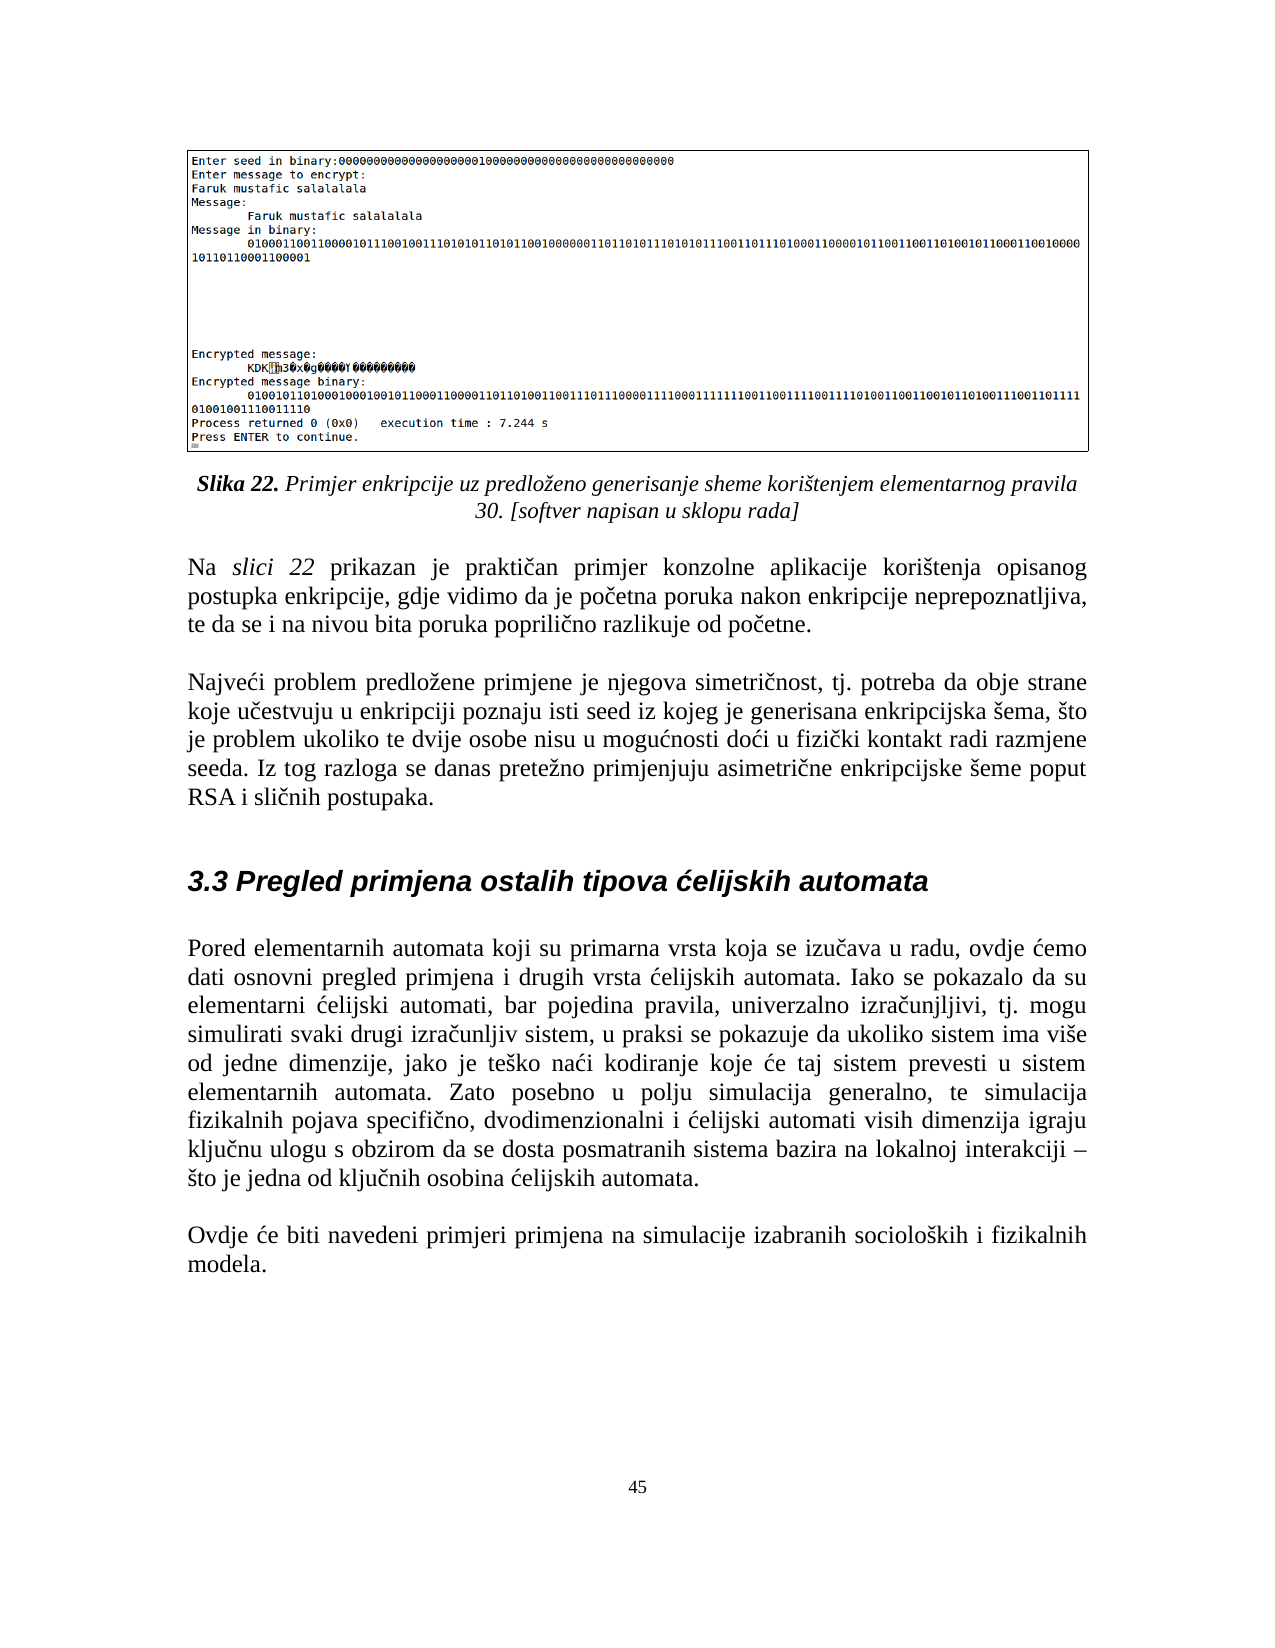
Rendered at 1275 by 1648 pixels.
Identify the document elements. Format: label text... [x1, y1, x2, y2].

text Na slici 22 prikazan je praktičan primjer konzolne aplikacije korištenja opisanog postupka enkripcije, gdje vidimo da je početna poruka nakon enkripcije neprepoznatljiva, te da se i na nivou bita poruka poprilično razlikuje od početne. [187, 552, 1088, 638]
text Ovdje će biti navedeni primjeri primjena na simulacije izabranih socioloških i fizikalnih modela. [187, 1221, 1088, 1278]
picture [190, 153, 1085, 448]
text Slika 22. Primjer enkripcije uz predloženo generisanje sheme korištenjem elementarnog pravila 30. [softver napisan u sklopu rada] [189, 471, 1089, 523]
text Pored elementarnih automata koji su primarna vrsta koja se izučava u radu, ovdje ćemo dati osnovni pregled primjena i drugih vrsta ćelijskih automata. Iako se pokazalo da su elementarni ćelijski automati, bar pojedina pravila, univerzalno izračunjljivi, tj. mogu simulirati svaki drugi izračunljiv sistem, u praksi se pokazuje da ukoliko sistem ima više od jedne dimenzije, jako je teško naći kodiranje koje će taj sistem prevesti u sistem elementarnih automata. Zato posebno u polju simulacija generalno, te simulacija fizikalnih pojava specifično, dvodimenzionalni i ćelijski automati visih dimenzija igraju ključnu ulogu s obzirom da se dosta posmatranih sistema bazira na lokalnoj interakciji – što je jedna od ključnih osobina ćelijskih automata. [187, 933, 1088, 1192]
subtitle 3.3 Pregled primjena ostalih tipova ćelijskih automata [187, 864, 1088, 898]
text Najveći problem predložene primjene je njegova simetričnost, tj. potreba da obje strane koje učestvuju u enkripciji poznaju isti seed iz kojeg je generisana enkripcijska šema, što je problem ukoliko te dvije osobe nisu u mogućnosti doći u fizički kontakt radi razmjene seeda. Iz tog razloga se danas pretežno primjenjuju asimetrične enkripcijske šeme poput RSA i sličnih postupaka. [187, 667, 1088, 811]
